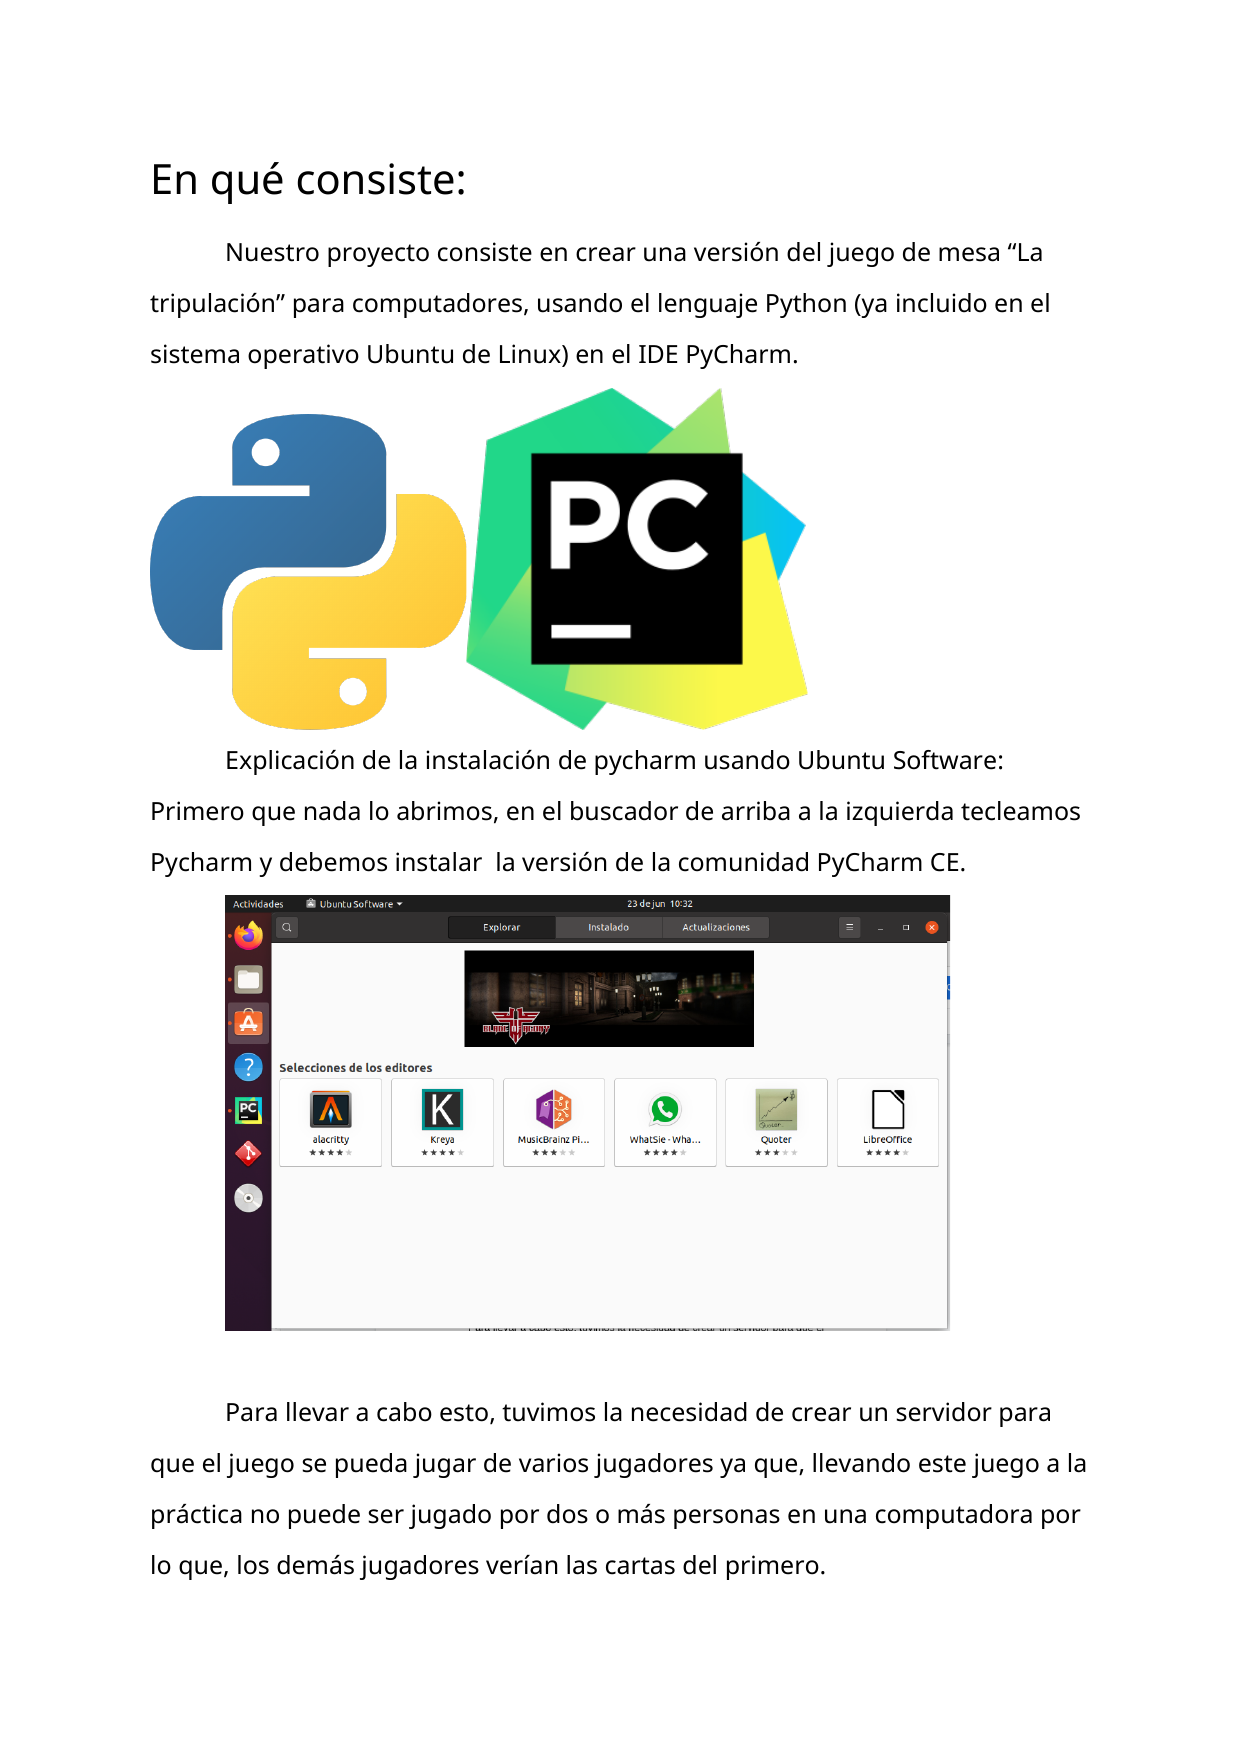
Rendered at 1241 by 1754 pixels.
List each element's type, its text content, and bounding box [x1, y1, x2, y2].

picture [225, 895, 951, 1331]
text En qué consiste: [150, 150, 1090, 207]
text Nuestro proyecto consiste en crear una versión del juego de mesa “La tripulación” para computadores, usando el lenguaje Python (ya incluido en el sistema operativo Ubuntu de Linux) en el IDE PyCharm. [150, 235, 1090, 371]
text Para llevar a cabo esto, tuvimos la necesidad de crear un servidor para que el juego se pueda jugar de varios jugadores ya que, llevando este juego a la práctica no puede ser jugado por dos o más personas en una computadora por lo que, los demás jugadores verían las cartas del primero. [150, 1394, 1090, 1582]
picture [150, 388, 808, 730]
text Explicación de la instalación de pycharm usando Ubuntu Software: Primero que nada lo abrimos, en el buscador de arriba a la izquierda tecleamos Pycharm y debemos instalar la versión de la comunidad PyCharm CE. [150, 743, 1090, 879]
